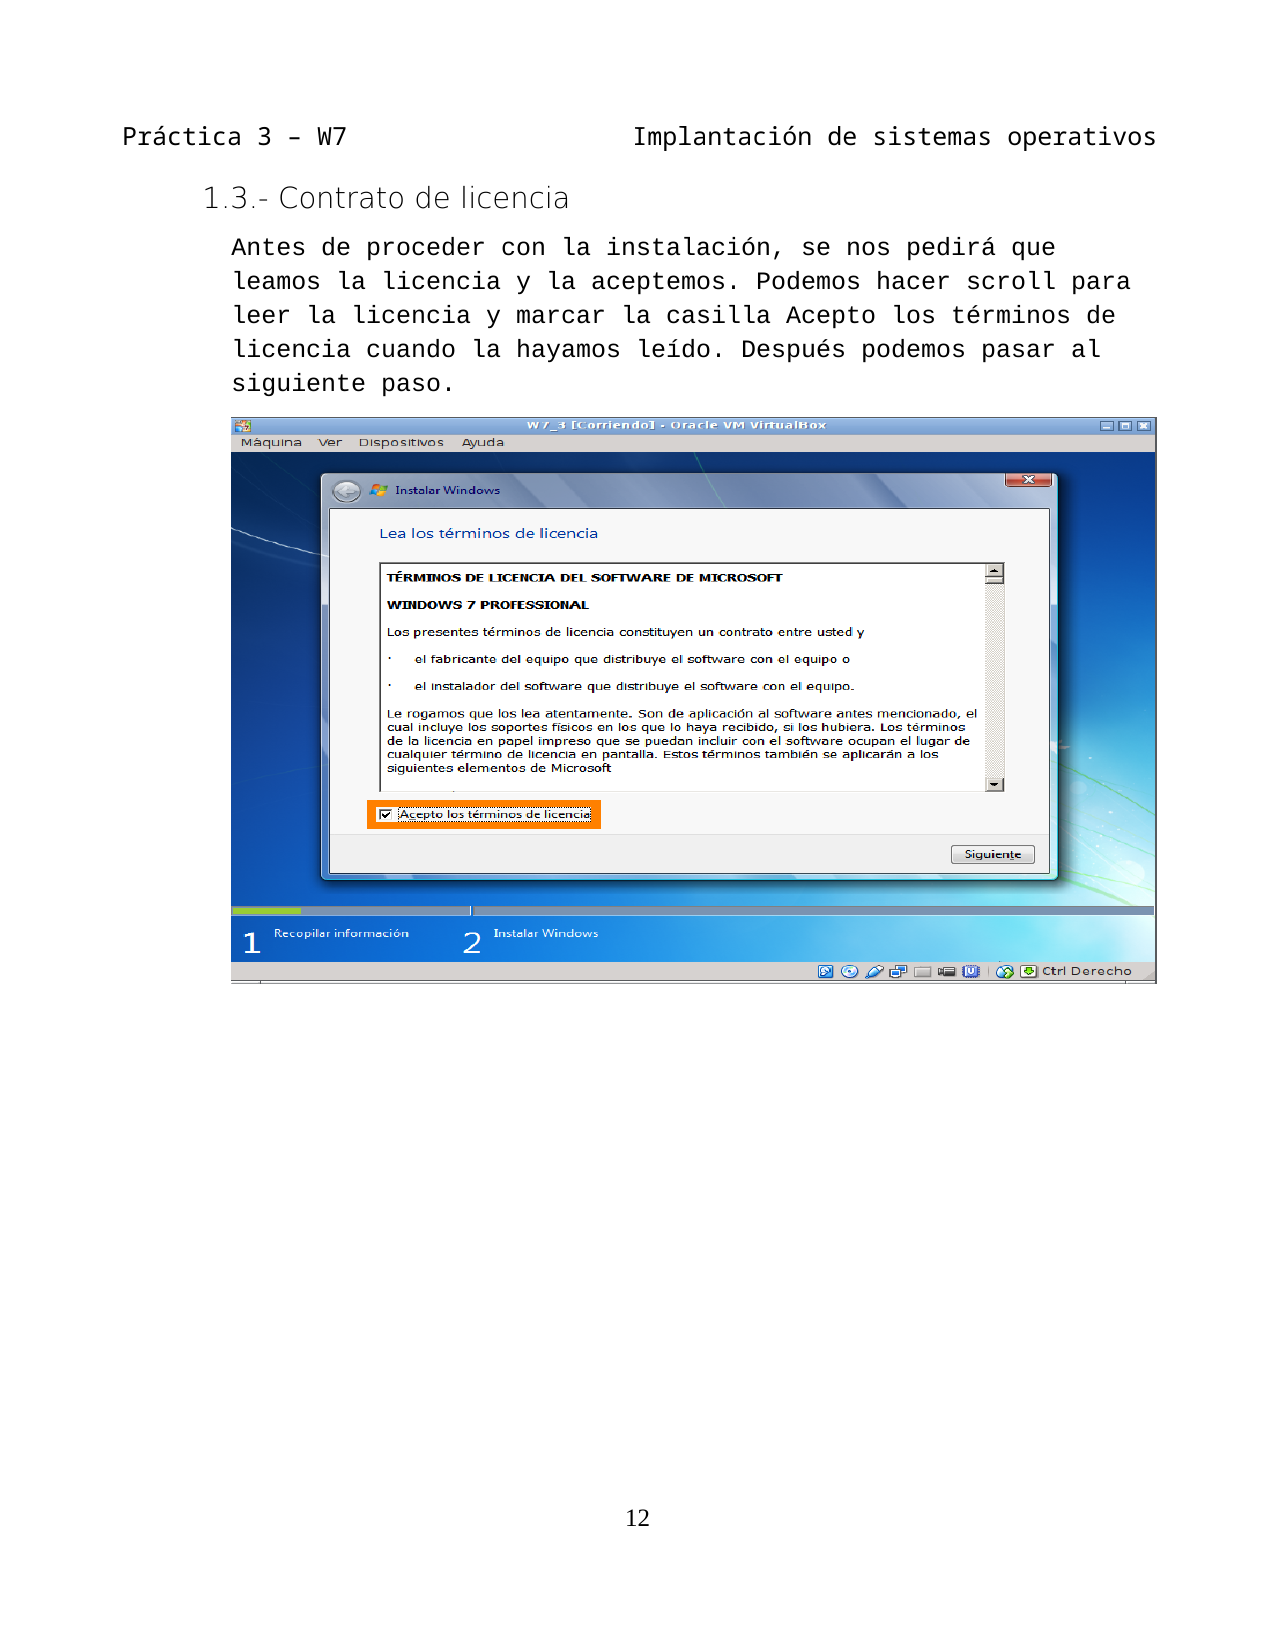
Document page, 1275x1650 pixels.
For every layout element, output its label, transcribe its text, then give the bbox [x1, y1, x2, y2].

list Contrato de licencia [193, 182, 1157, 216]
picture [231, 417, 1157, 984]
text Antes de proceder con la instalación, se nos pedirá que leamos la licencia y la aceptemos. Podemos hacer scroll para leer la licencia y marcar la casilla Acepto los términos de licencia cuando la hayamos leído. Después podemos pasar al siguiente paso. [231, 235, 1157, 399]
